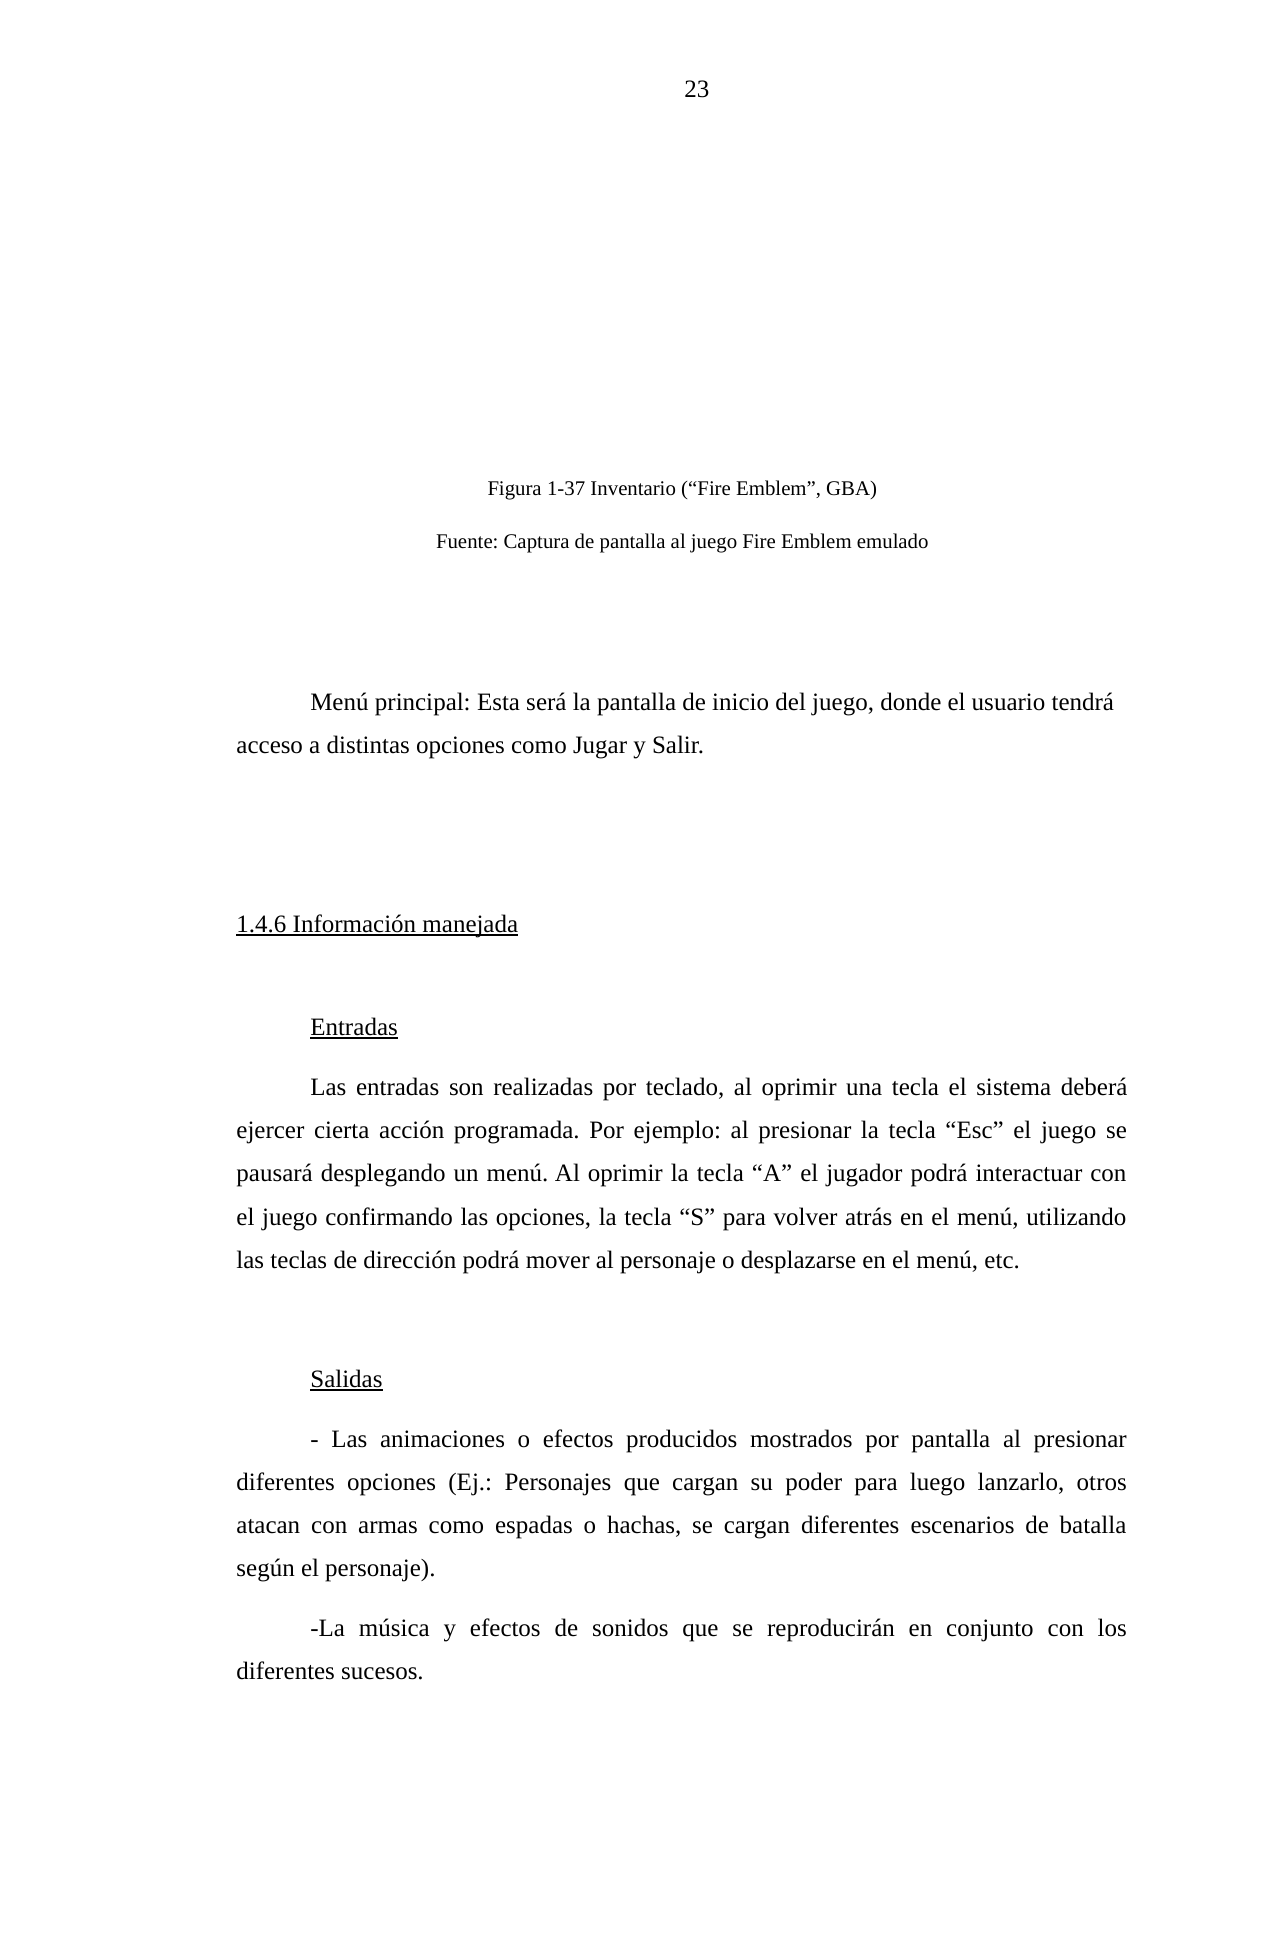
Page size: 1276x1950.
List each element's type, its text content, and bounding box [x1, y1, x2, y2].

text Fuente: Captura de pantalla al juego Fire Emblem emulado [236, 529, 1128, 553]
text Salidas [236, 1364, 1128, 1393]
text Figura 1-37 Inventario (“Fire Emblem”, GBA) [236, 476, 1128, 500]
text Las entradas son realizadas por teclado, al oprimir una tecla el sistema deberá ejercer cierta acción programada. Por ejemplo: al presionar la tecla “Esc” el juego se pausará desplegando un menú. Al oprimir la tecla “A” el jugador podrá interactuar con el juego confirmando las opciones, la tecla “S” para volver atrás en el menú, utilizando las teclas de dirección podrá mover al personaje o desplazarse en el menú, etc. [236, 1072, 1128, 1273]
text -La música y efectos de sonidos que se reproducirán en conjunto con los diferentes sucesos. [236, 1613, 1128, 1685]
text - Las animaciones o efectos producidos mostrados por pantalla al presionar diferentes opciones (Ej.: Personajes que cargan su poder para luego lanzarlo, otros atacan con armas como espadas o hachas, se cargan diferentes escenarios de batalla según el personaje). [236, 1424, 1128, 1582]
text Entradas [236, 1012, 1128, 1041]
text Menú principal: Esta será la pantalla de inicio del juego, donde el usuario tendrá acceso a distintas opciones como Jugar y Salir. [236, 687, 1128, 759]
subtitle 1.4.6 Información manejada [236, 909, 1128, 938]
